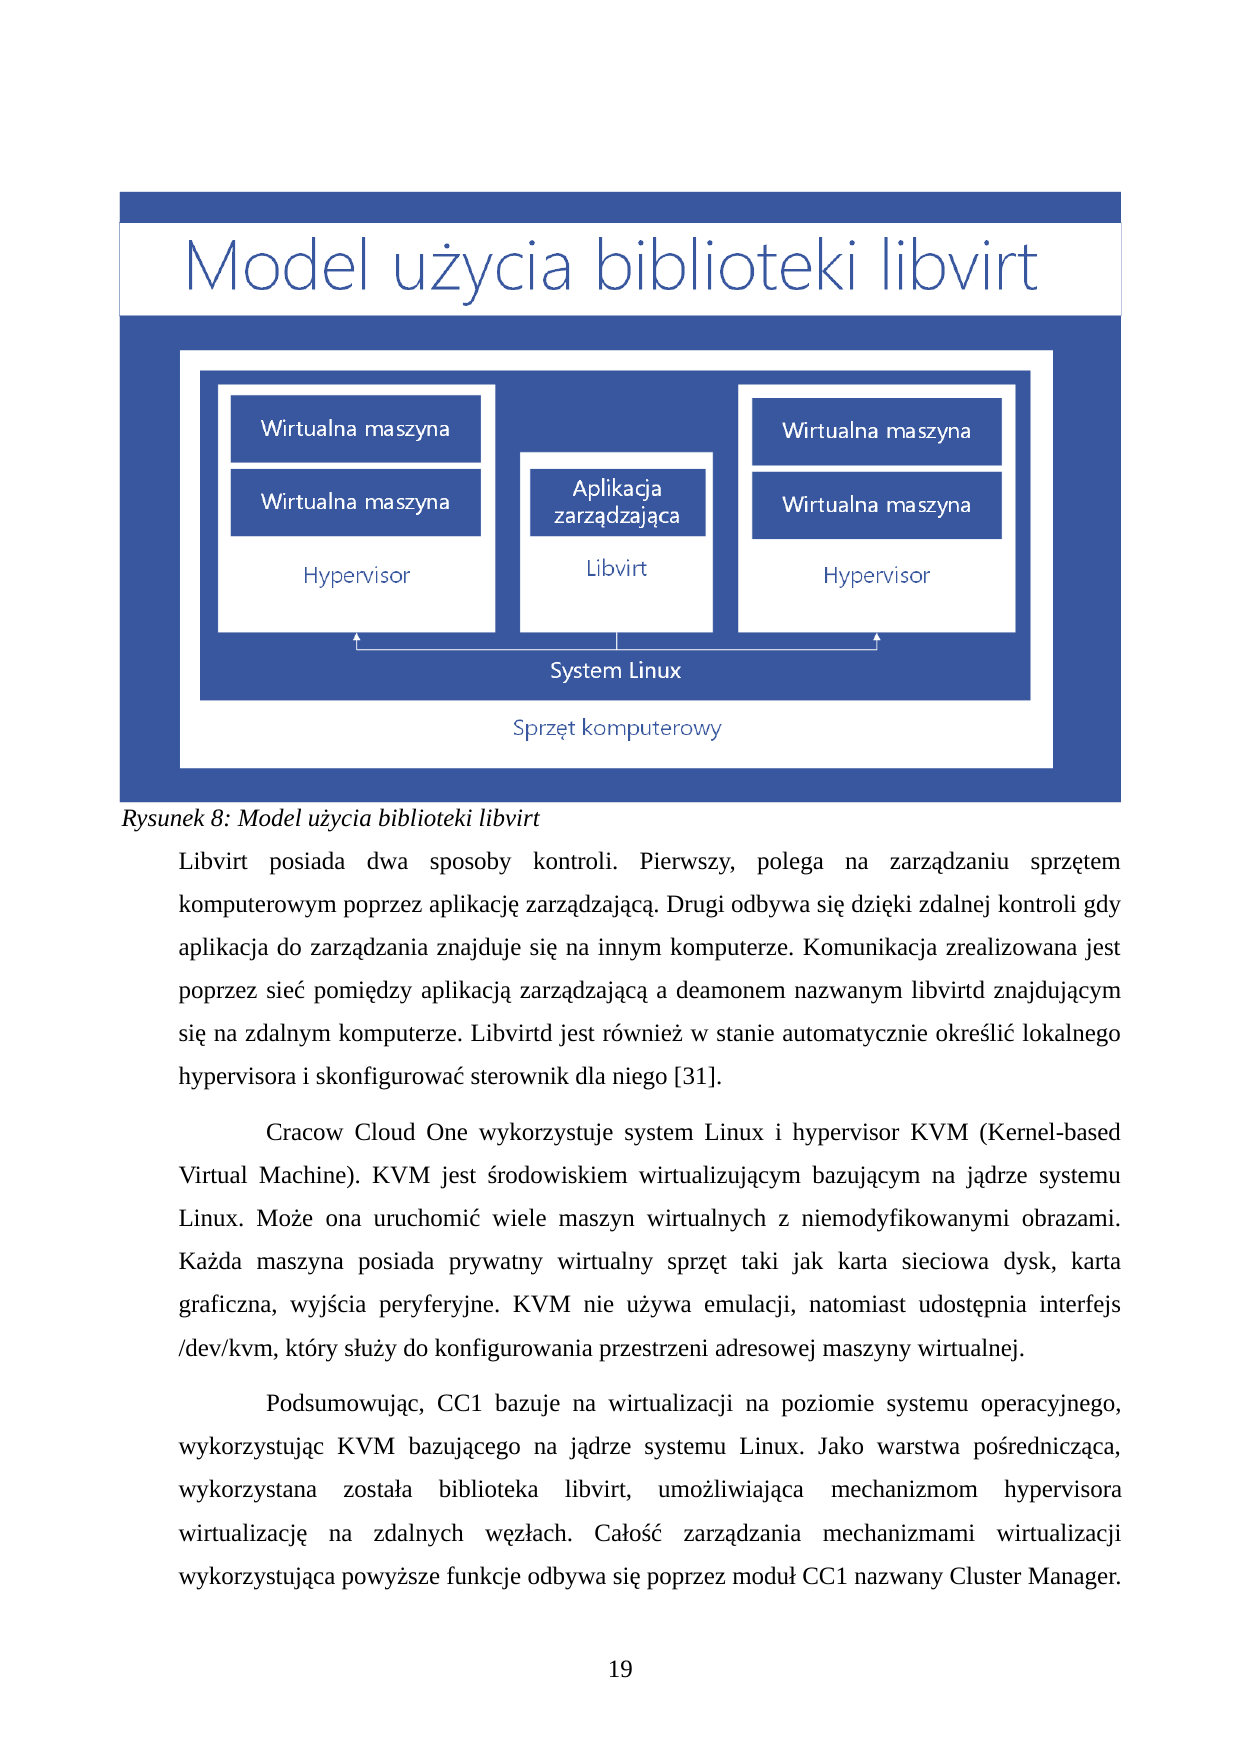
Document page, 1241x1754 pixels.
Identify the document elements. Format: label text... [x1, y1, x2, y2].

text Rysunek 8: Model użycia biblioteki libvirt [121, 803, 1122, 831]
text Libvirt posiada dwa sposoby kontroli. Pierwszy, polega na zarządzaniu sprzętem komputerowym poprzez aplikację zarządzającą. Drugi odbywa się dzięki zdalnej kontroli gdy aplikacja do zarządzania znajduje się na innym komputerze. Komunikacja zrealizowana jest poprzez sieć pomiędzy aplikacją zarządzającą a deamonem nazwanym libvirtd znajdującym się na zdalnym komputerze. Libvirtd jest również w stanie automatycznie określić lokalnego hypervisora i skonfigurować sterownik dla niego [31]. [178, 831, 1122, 1090]
text Podsumowując, CC1 bazuje na wirtualizacji na poziomie systemu operacyjnego, wykorzystując KVM bazującego na jądrze systemu Linux. Jako warstwa pośrednicząca, wykorzystana została biblioteka libvirt, umożliwiająca mechanizmom hypervisora wirtualizację na zdalnych węzłach. Całość zarządzania mechanizmami wirtualizacji wykorzystująca powyższe funkcje odbywa się poprzez moduł CC1 nazwany Cluster Manager. [178, 1388, 1122, 1589]
text Cracow Cloud One wykorzystuje system Linux i hypervisor KVM (Kernel-based Virtual Machine). KVM jest środowiskiem wirtualizującym bazującym na jądrze systemu Linux. Może ona uruchomić wiele maszyn wirtualnych z niemodyfikowanymi obrazami. Każda maszyna posiada prywatny wirtualny sprzęt taki jak karta sieciowa dysk, karta graficzna, wyjścia peryferyjne. KVM nie używa emulacji, natomiast udostępnia interfejs /dev/kvm, który służy do konfigurowania przestrzeni adresowej maszyny wirtualnej. [178, 1117, 1122, 1361]
text [121, 176, 1122, 190]
picture [88, 190, 1122, 803]
